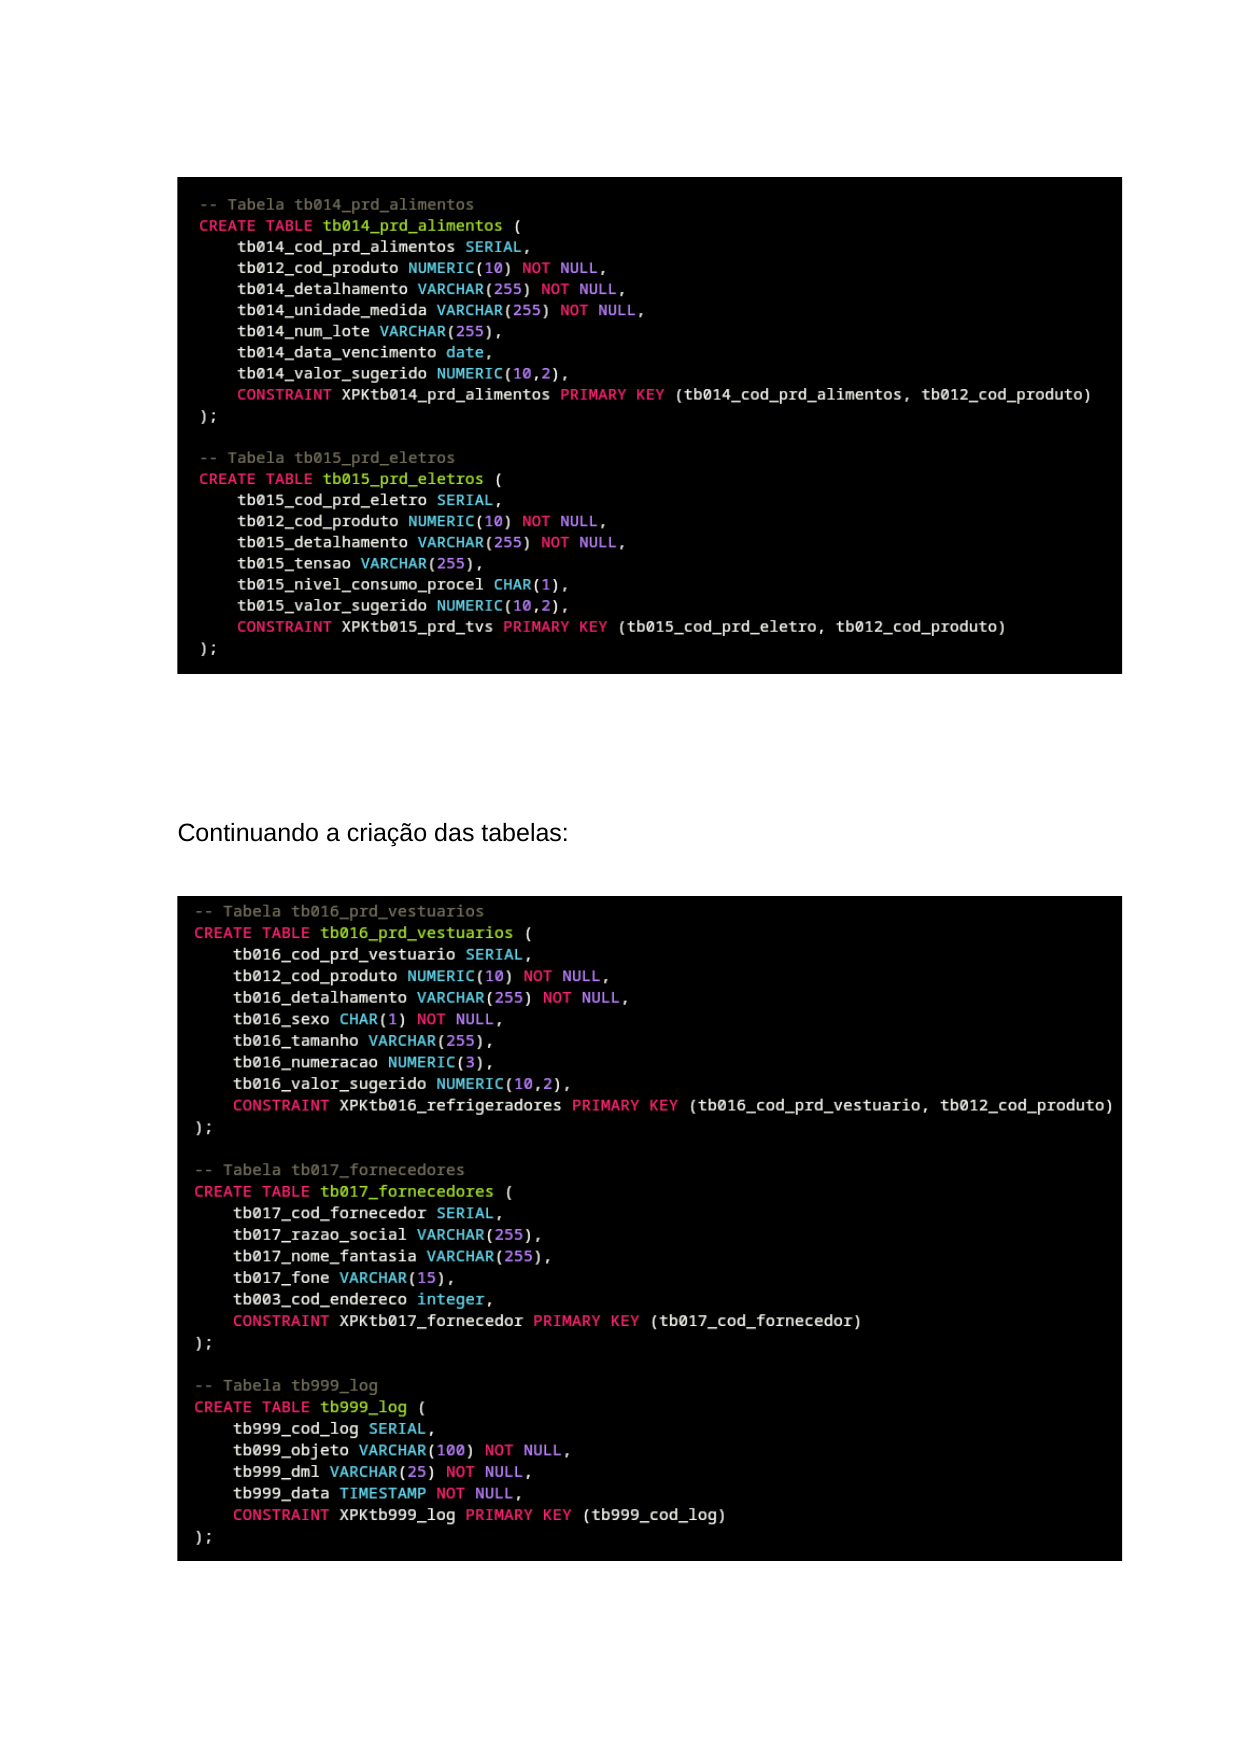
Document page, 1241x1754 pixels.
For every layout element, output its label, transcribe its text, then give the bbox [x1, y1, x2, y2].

picture [177, 177, 1123, 674]
text Continuando a criação das tabelas: [177, 818, 1122, 846]
picture [177, 896, 1123, 1561]
